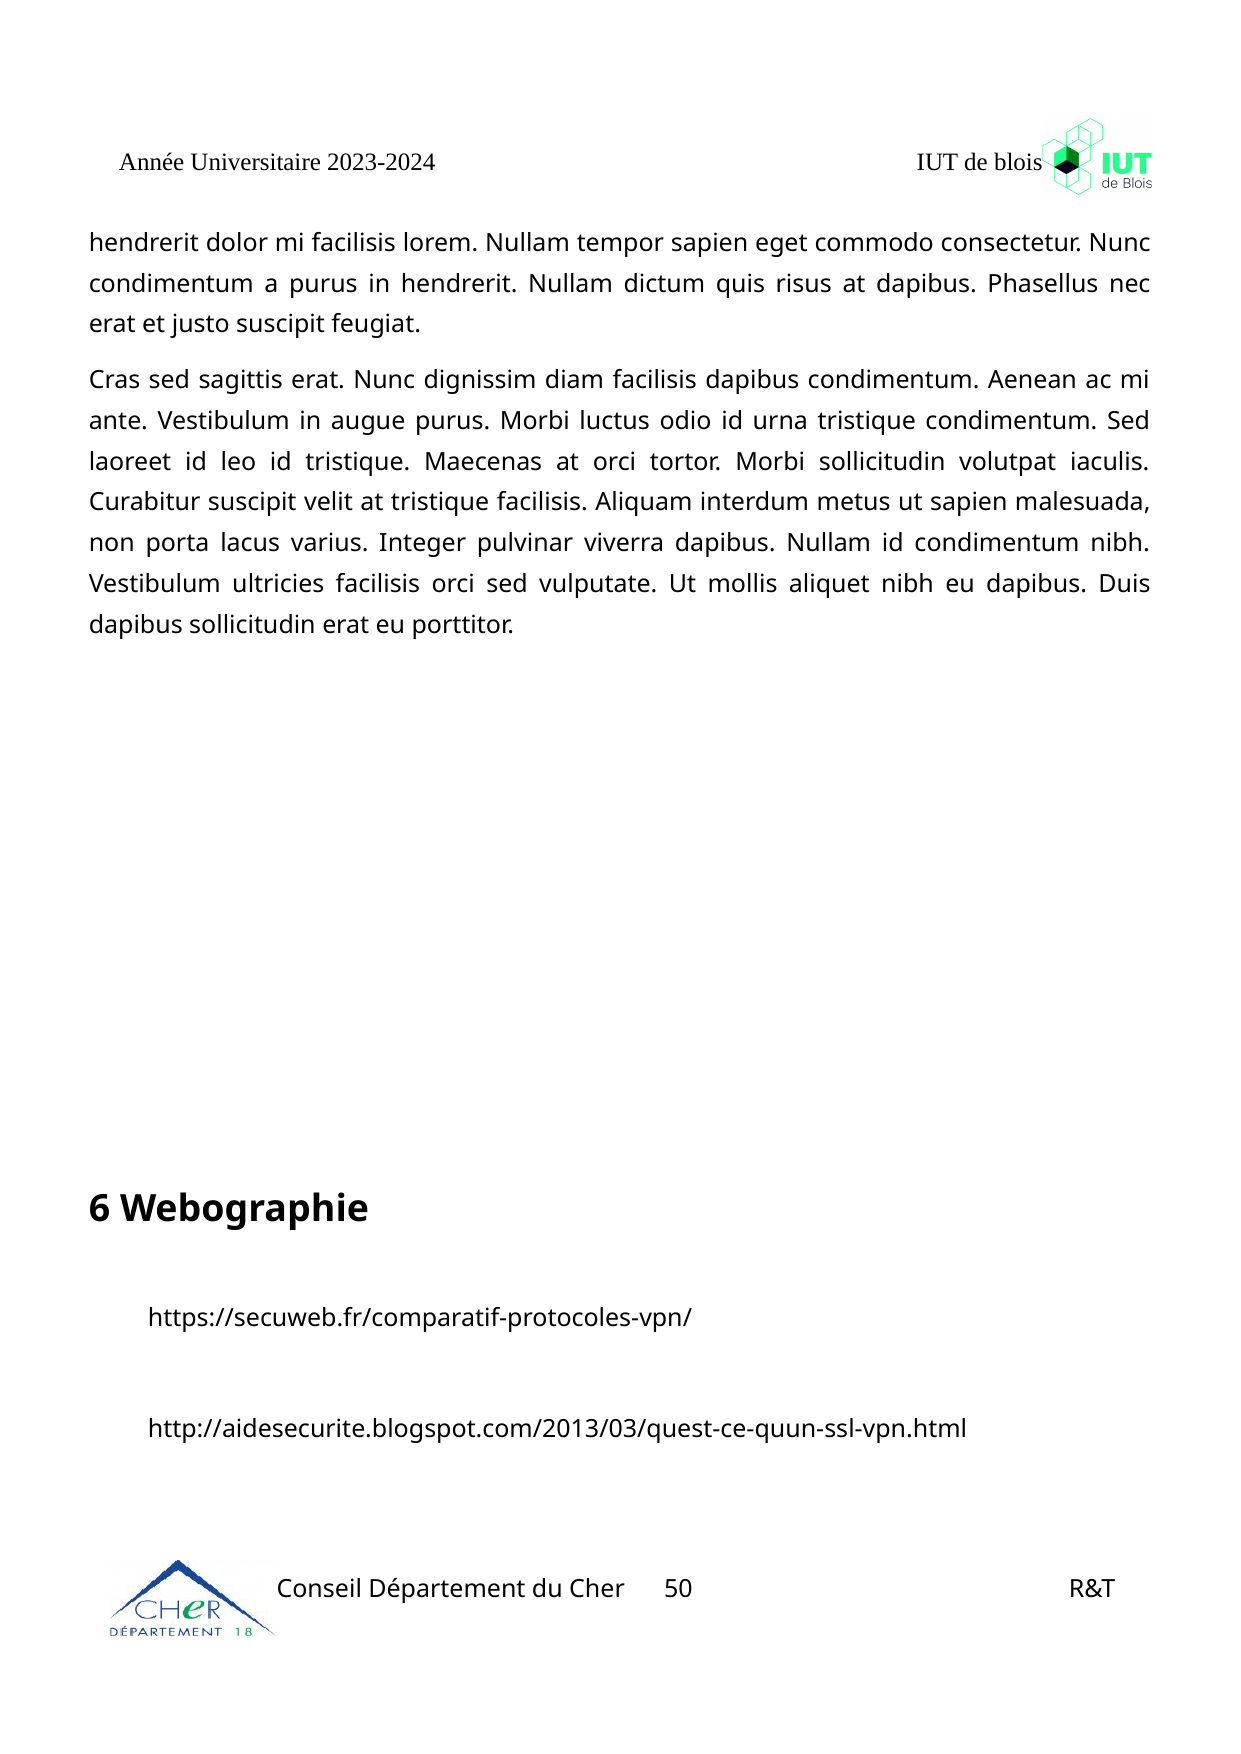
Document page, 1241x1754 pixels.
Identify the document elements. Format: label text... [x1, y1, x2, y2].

picture [110, 1560, 277, 1636]
text http://aidesecurite.blogspot.com/2013/03/quest-ce-quun-ssl-vpn.html [148, 1411, 1152, 1445]
text Cras sed sagittis erat. Nunc dignissim diam facilisis dapibus condimentum. Aenean ac mi ante. Vestibulum in augue purus. Morbi luctus odio id urna tristique condimentum. Sed laoreet id leo id tristique. Maecenas at orci tortor. Morbi sollicitudin volutpat iaculis. Curabitur suscipit velit at tristique facilisis. Aliquam interdum metus ut sapien malesuada, non porta lacus varius. Integer pulvinar viverra dapibus. Nullam id condimentum nibh. Vestibulum ultricies facilisis orci sed vulputate. Ut mollis aliquet nibh eu dapibus. Duis dapibus sollicitudin erat eu porttitor. [88, 362, 1152, 641]
title Webographie [88, 1181, 1093, 1232]
picture [1042, 118, 1152, 195]
text https://secuweb.fr/comparatif-protocoles-vpn/ [148, 1300, 1152, 1334]
text hendrerit dolor mi facilisis lorem. Nullam tempor sapien eget commodo consectetur. Nunc condimentum a purus in hendrerit. Nullam dictum quis risus at dapibus. Phasellus nec erat et justo suscipit feugiat. [88, 224, 1152, 340]
